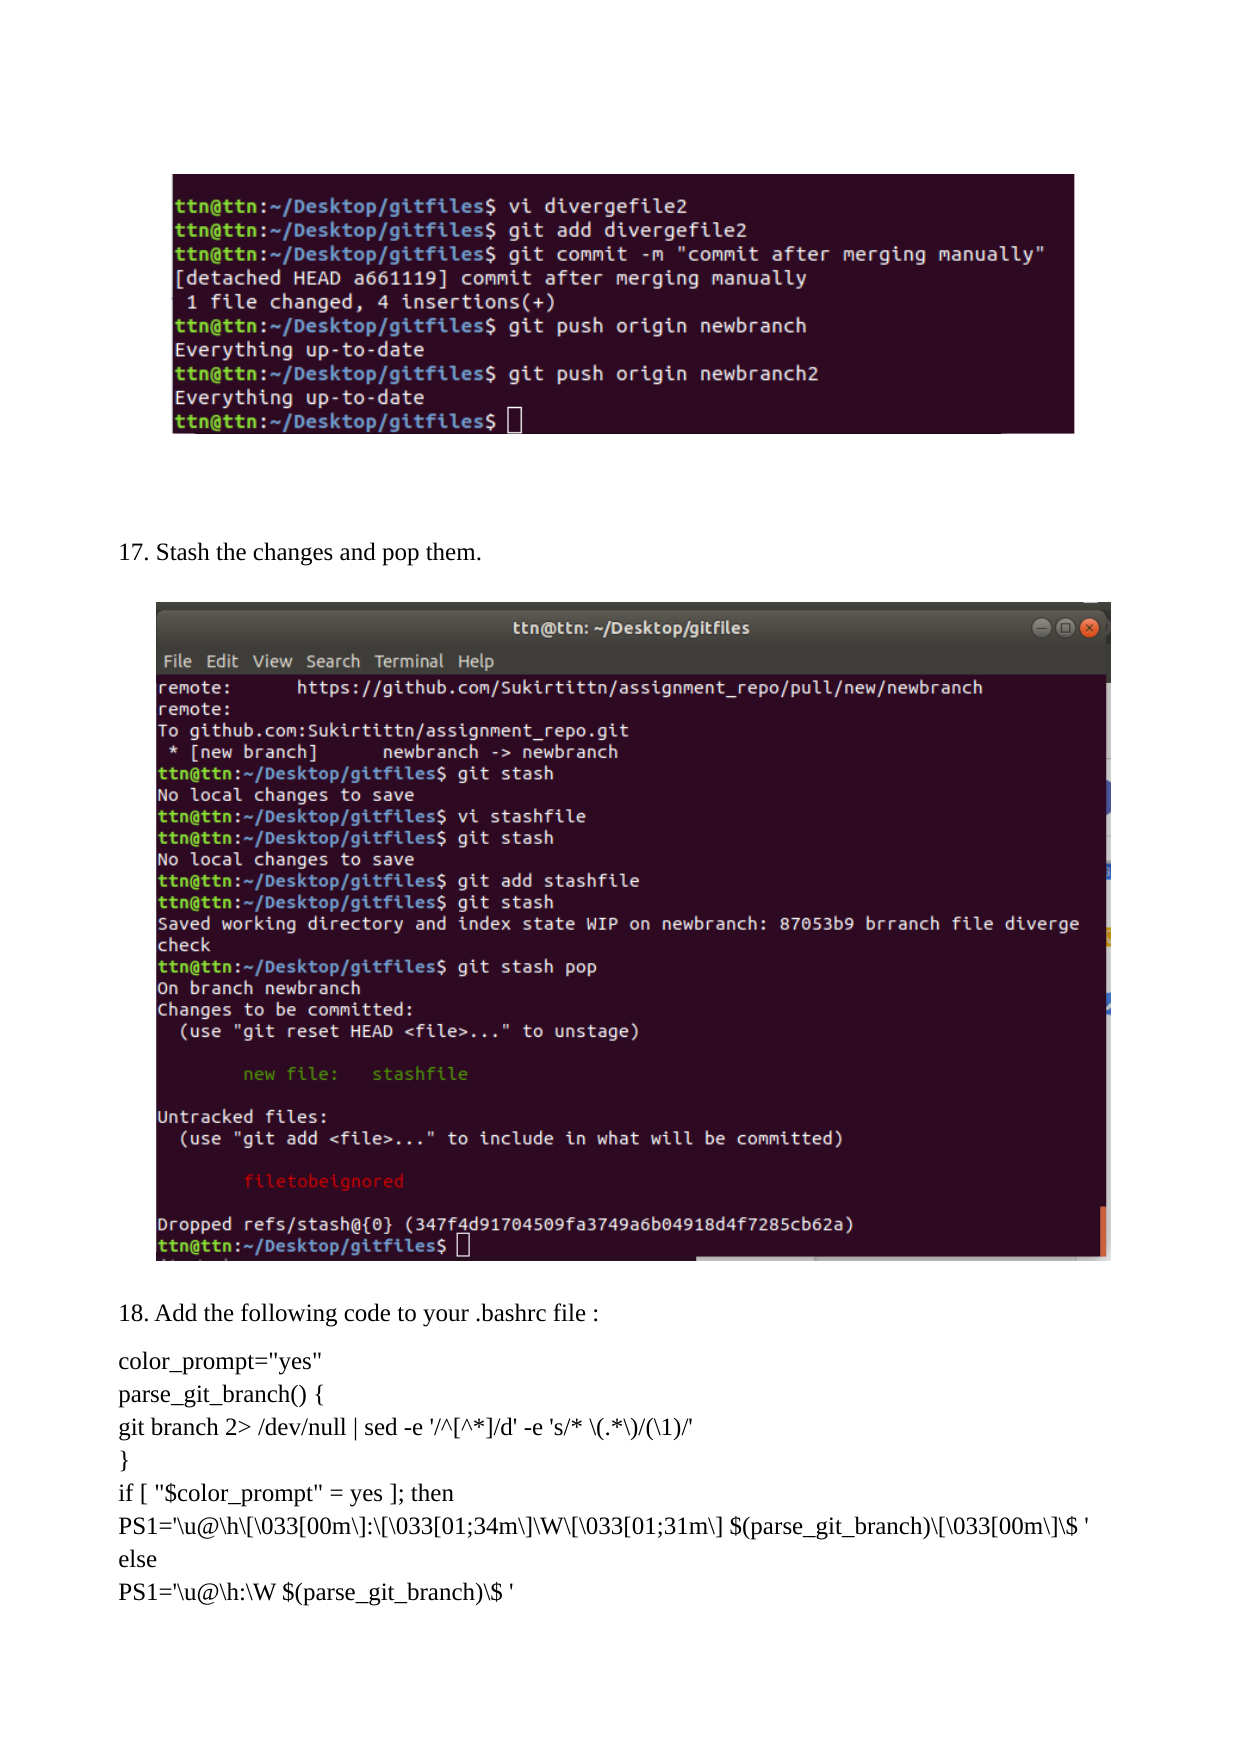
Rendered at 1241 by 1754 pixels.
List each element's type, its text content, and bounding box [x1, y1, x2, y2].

text color_prompt="yes" parse_git_branch() { git branch 2> /dev/null | sed -e '/^[^*]/d' -e 's/* \(.*\)/(\1)/' } if [ "$color_prompt" = yes ]; then PS1='\u@\h\[\033[00m\]:\[\033[01;34m\]\W\[\033[01;31m\] $(parse_git_branch)\[\033[00m\]\$ ' else PS1='\u@\h:\W $(parse_git_branch)\$ ' [118, 1346, 1122, 1606]
text 17. Stash the changes and pop them. [118, 537, 1122, 566]
picture [171, 174, 1075, 434]
text 18. Add the following code to your .bashrc file : [118, 1298, 1122, 1327]
picture [636, 602, 1111, 1261]
